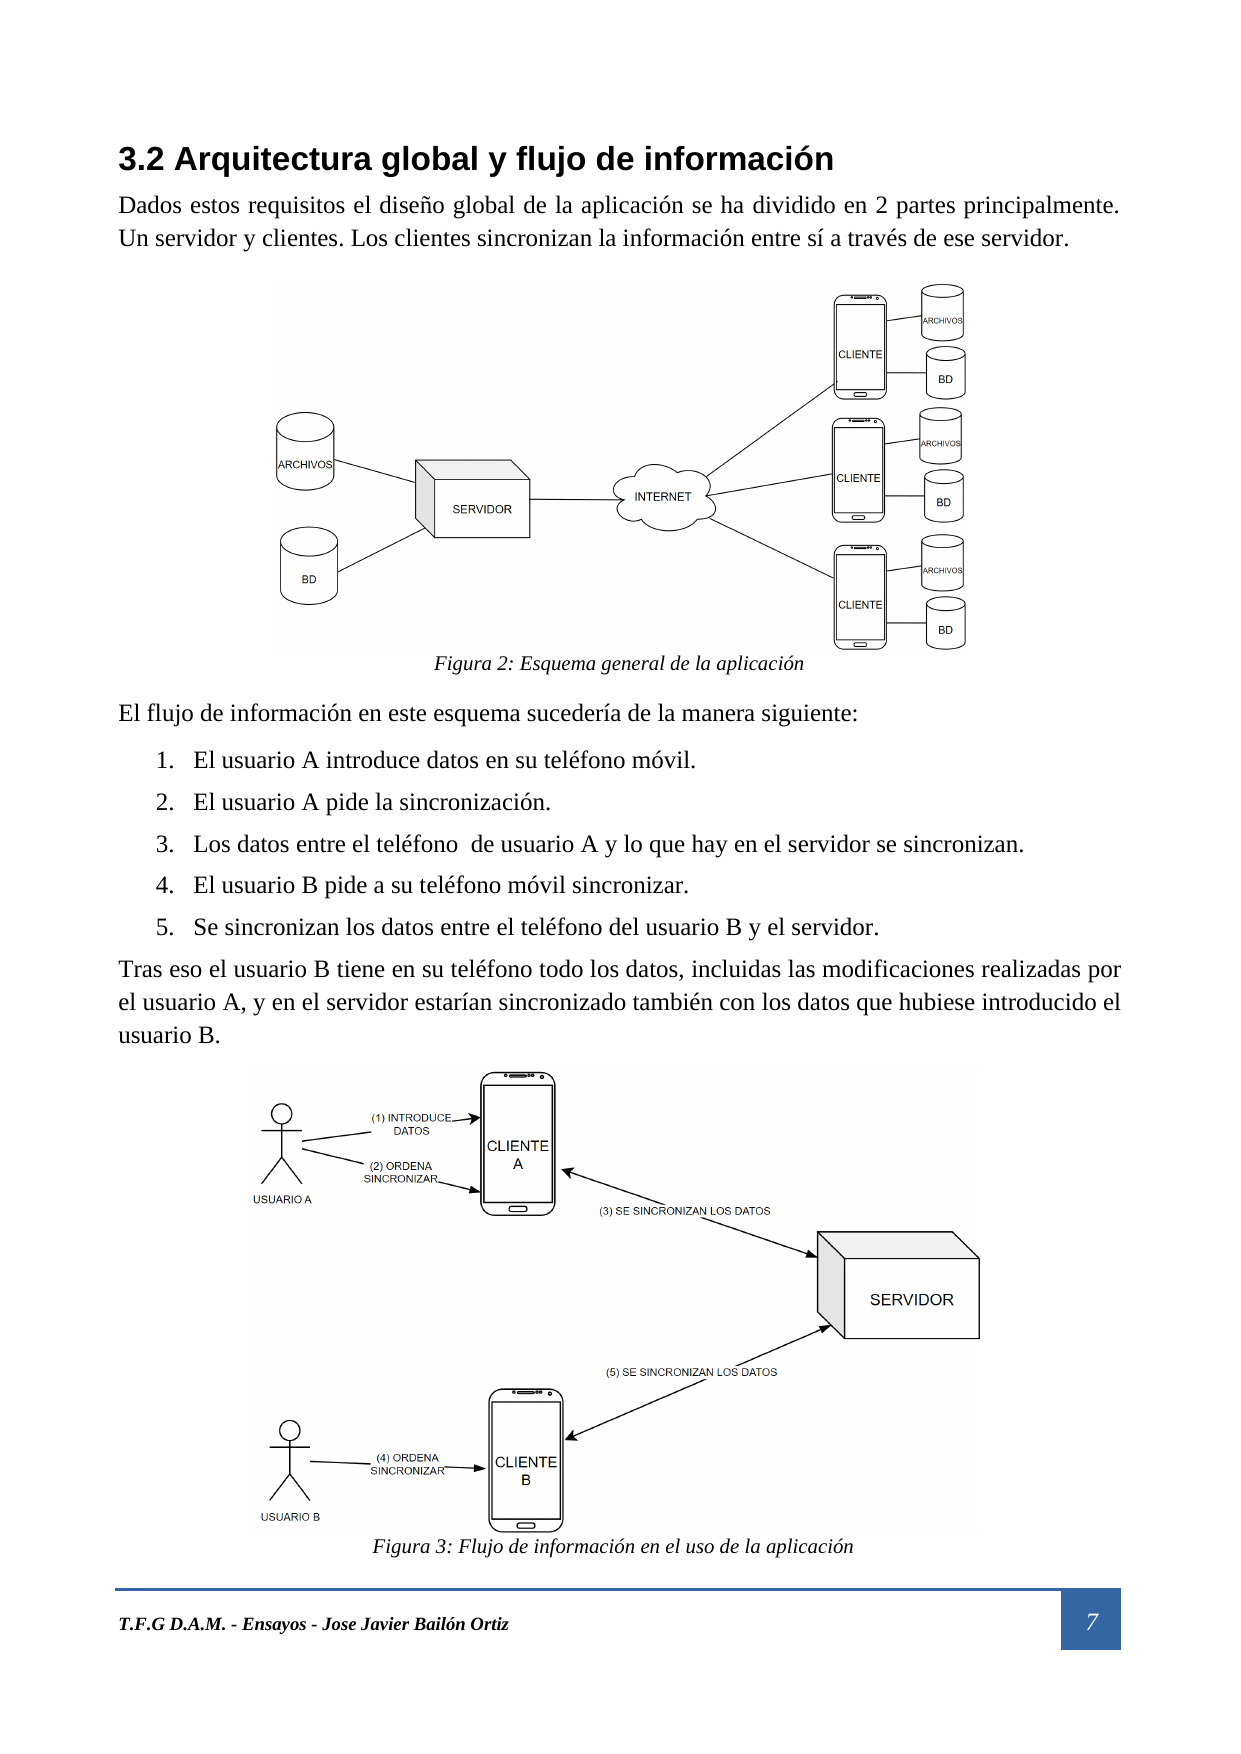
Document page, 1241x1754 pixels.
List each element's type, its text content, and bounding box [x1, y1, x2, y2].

text El flujo de información en este esquema sucedería de la manera siguiente: [118, 271, 1122, 727]
list El usuario A introduce datos en su teléfono móvil. [156, 746, 1122, 774]
picture [273, 283, 968, 651]
subtitle 3.2 Arquitectura global y flujo de información [118, 139, 1122, 177]
text Dados estos requisitos el diseño global de la aplicación se ha dividido en 2 partes principalmente. Un servidor y clientes. Los clientes sincronizan la información entre sí a través de ese servidor. [118, 190, 1122, 252]
text Figura 2: Esquema general de la aplicación [138, 283, 1102, 675]
text [248, 1056, 981, 1068]
picture [247, 1068, 981, 1534]
text Figura 3: Flujo de información en el uso de la aplicación [248, 1534, 981, 1558]
text Tras eso el usuario B tiene en su teléfono todo los datos, incluidas las modificaciones realizadas por el usuario A, y en el servidor estarían sincronizado también con los datos que hubiese introducido el usuario B. [118, 954, 1122, 1049]
list Los datos entre el teléfono de usuario A y lo que hay en el servidor se sincronizan. [156, 829, 1122, 858]
list Se sincronizan los datos entre el teléfono del usuario B y el servidor. [156, 912, 1122, 941]
list El usuario A pide la sincronización. [156, 787, 1122, 816]
list El usuario B pide a su teléfono móvil sincronizar. [156, 871, 1122, 899]
